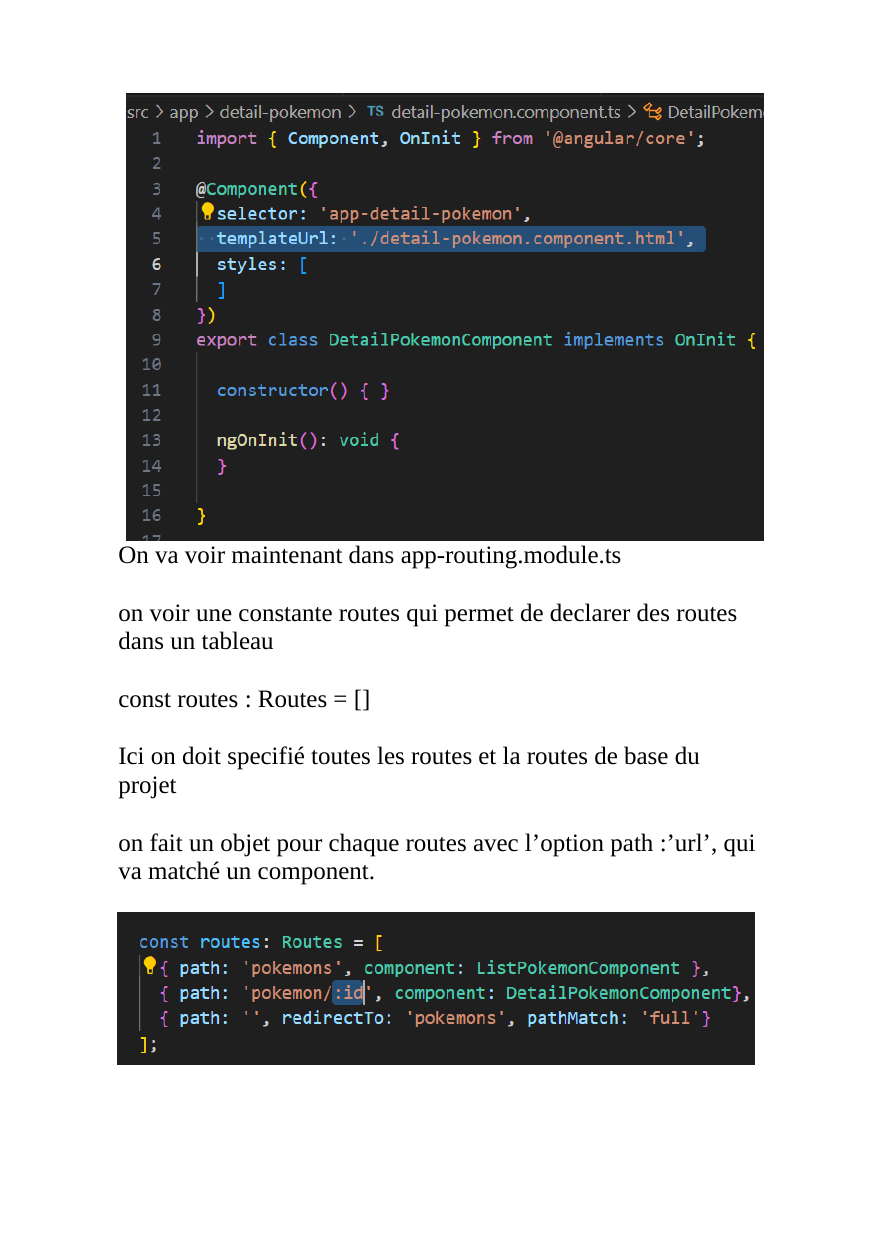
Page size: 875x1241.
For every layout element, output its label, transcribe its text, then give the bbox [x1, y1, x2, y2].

text Ici on doit specifié toutes les routes et la routes de base du projet [118, 741, 756, 799]
text on voir une constante routes qui permet de declarer des routes dans un tableau [118, 598, 756, 655]
text on fait un objet pour chaque routes avec l’option path :’url’, qui va matché un component. [118, 828, 756, 885]
picture [126, 93, 764, 541]
picture [117, 912, 755, 1065]
text const routes : Routes = [] [118, 684, 756, 713]
text On va voir maintenant dans app-routing.module.ts [118, 118, 756, 569]
